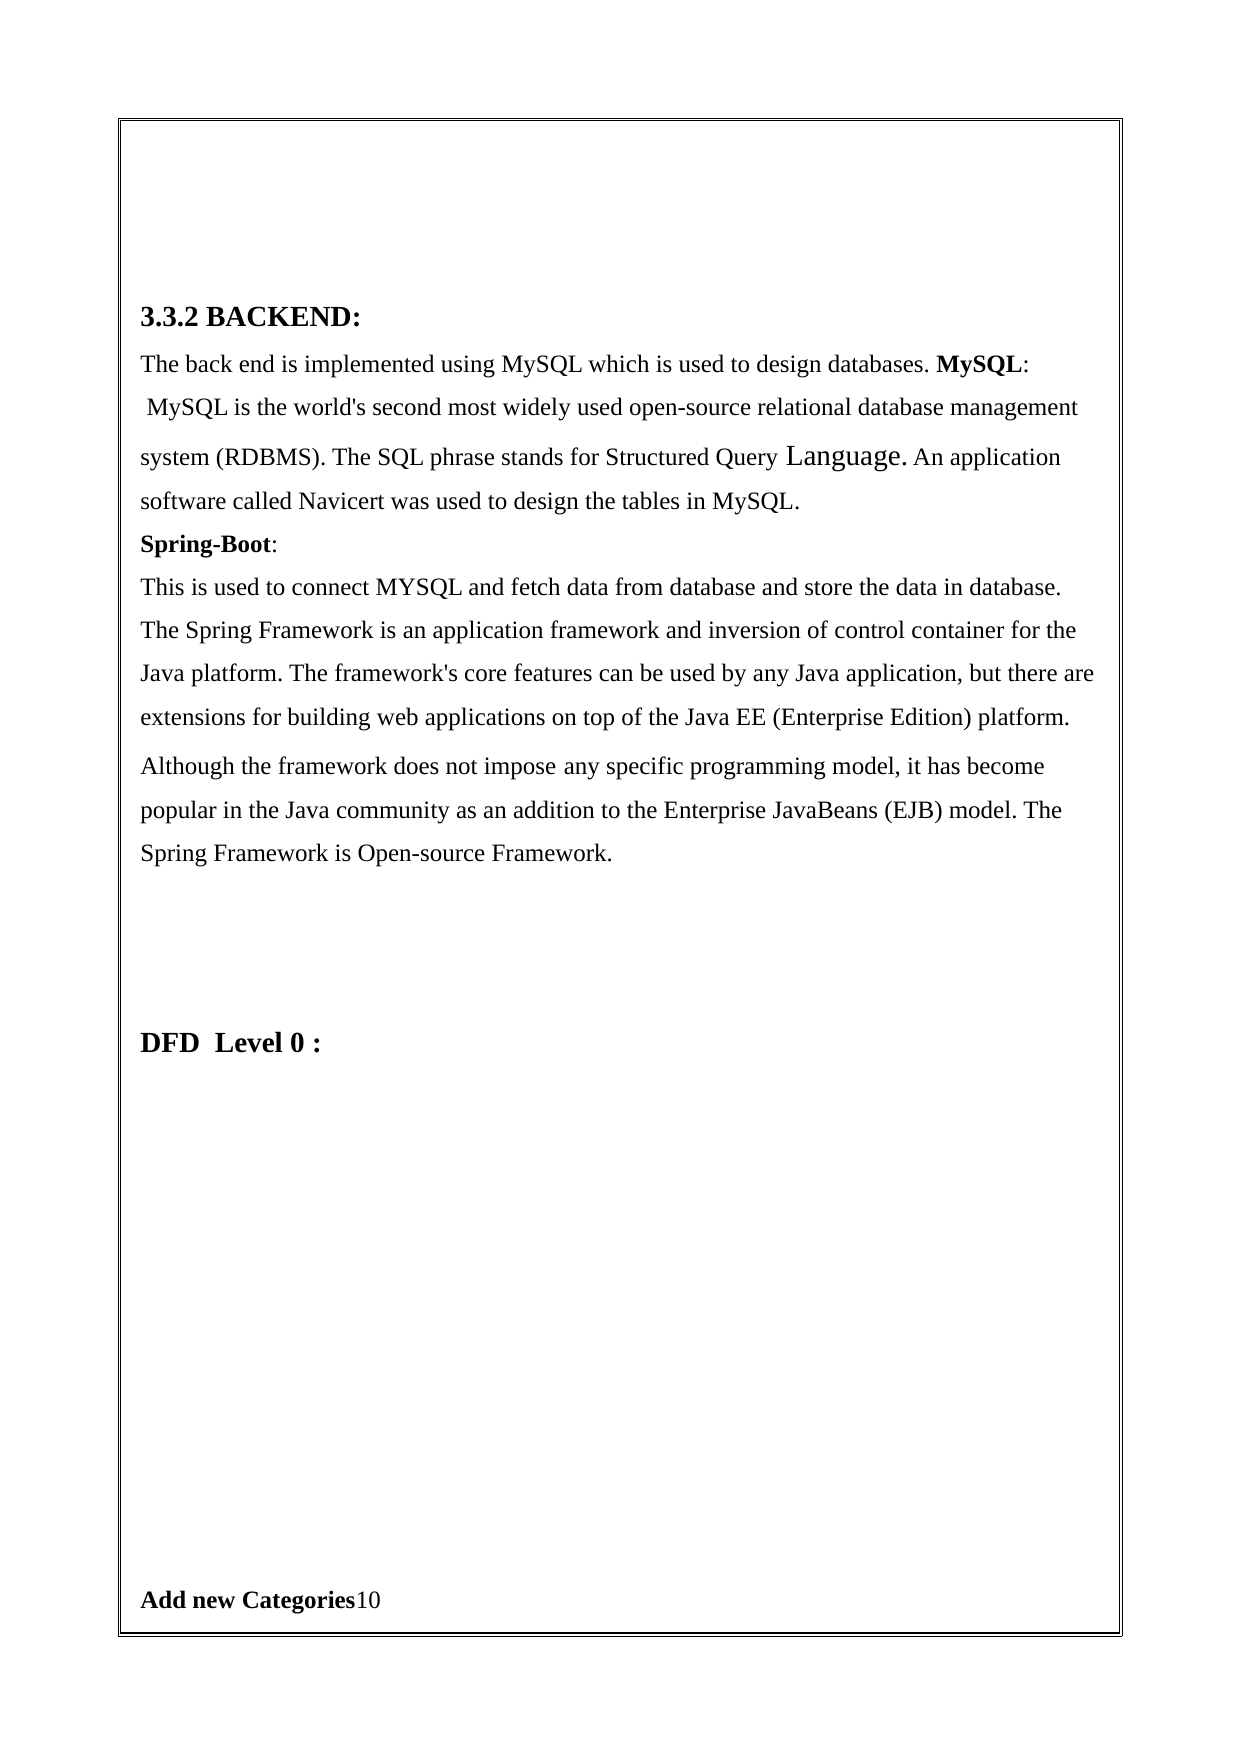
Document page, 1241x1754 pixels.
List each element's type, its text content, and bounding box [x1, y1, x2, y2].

text This is used to connect MYSQL and fetch data from database and store the data in database. The Spring Framework is an application framework and inversion of control container for the Java platform. The framework's core features can be used by any Java application, but there are extensions for building web applications on top of the Java EE (Enterprise Edition) platform. Although the framework does not impose any specific programming model, it has become popular in the Java community as an addition to the Enterprise JavaBeans (EJB) model. The Spring Framework is Open-source Framework. [140, 572, 1100, 867]
text Spring-Boot: [140, 529, 1100, 558]
text DFD Level 0 : [140, 1025, 1100, 1058]
text 3.3.2 BACKEND: [140, 299, 1100, 333]
text The back end is implemented using MySQL which is used to design databases. MySQL: [140, 349, 1100, 378]
text MySQL is the world's second most widely used open-source relational database management system (RDBMS). The SQL phrase stands for Structured Query Language. An application software called Navicert was used to design the tables in MySQL. [140, 392, 1100, 515]
